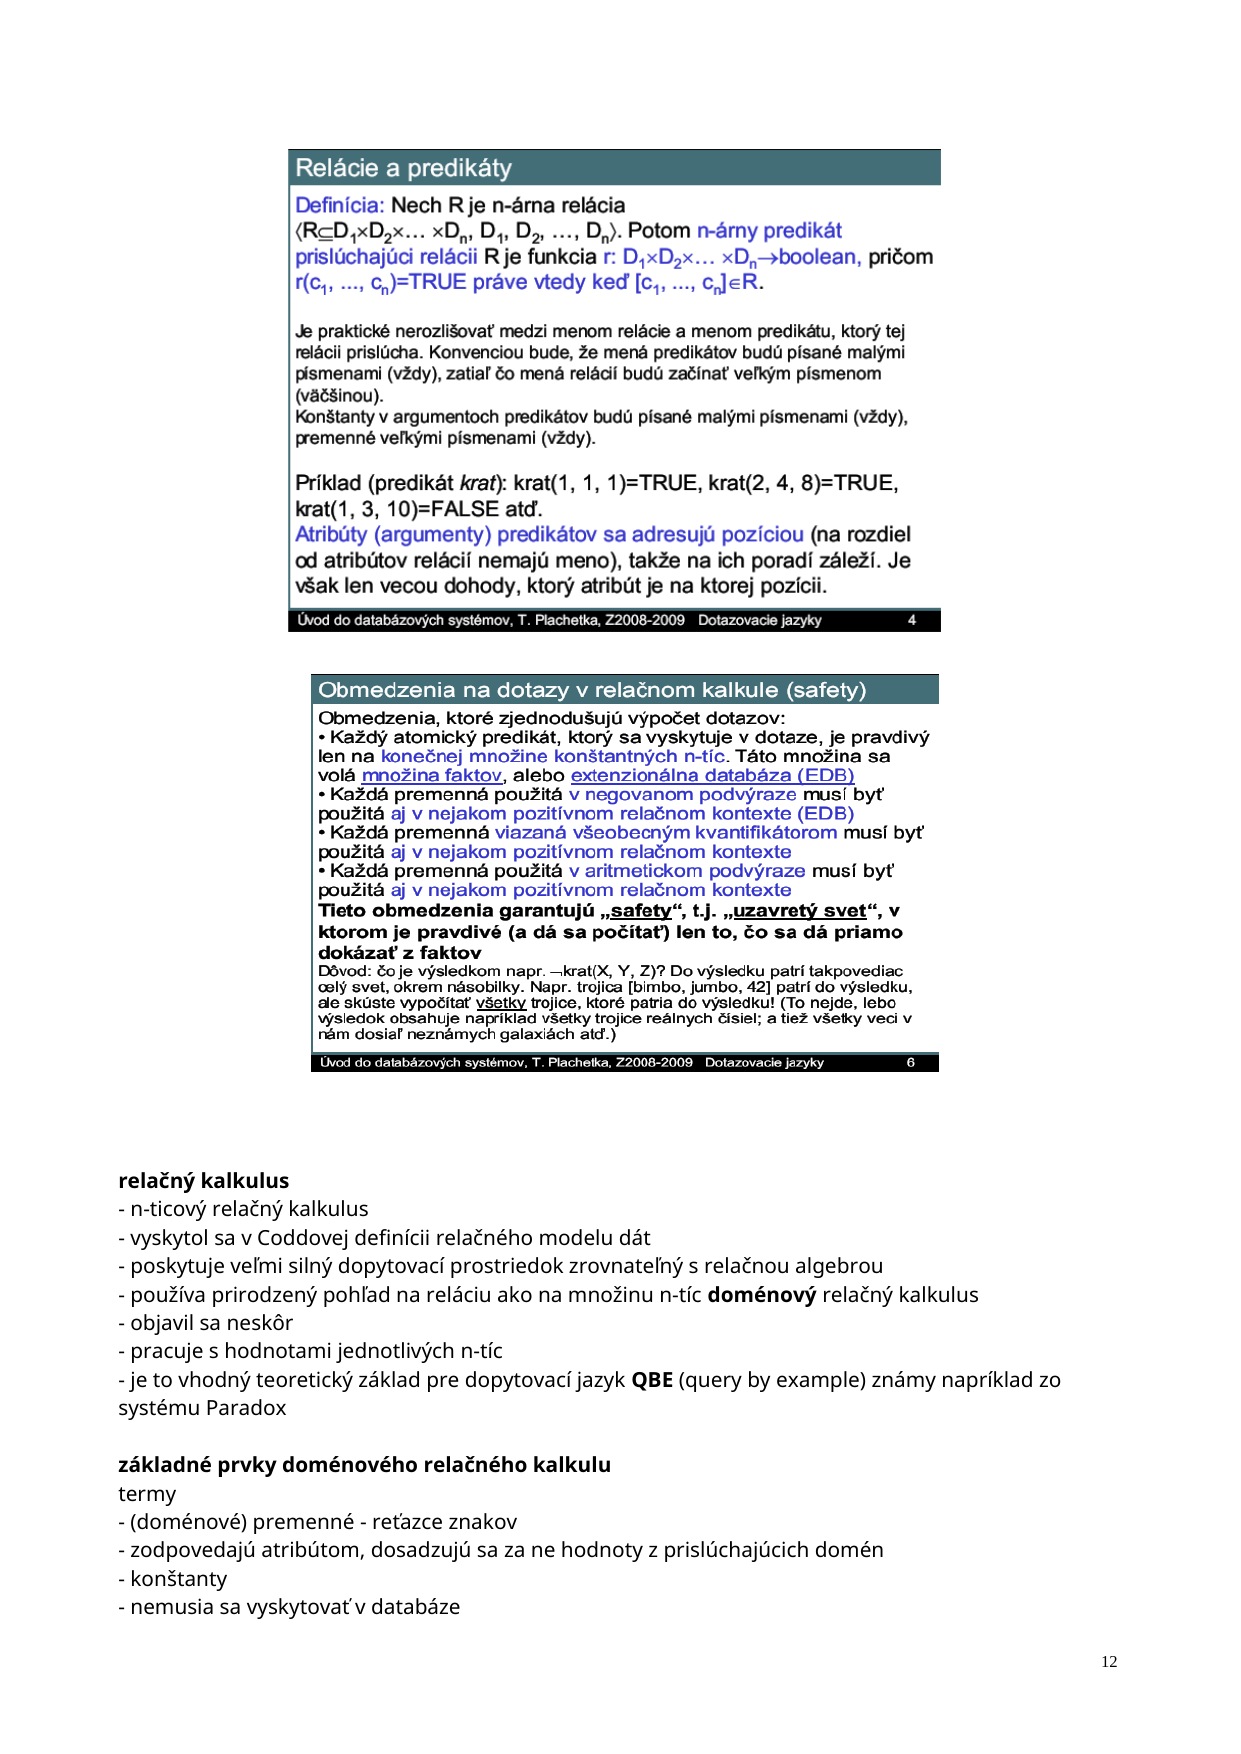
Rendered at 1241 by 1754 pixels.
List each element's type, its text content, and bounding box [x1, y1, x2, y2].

text - je to vhodný teoretický základ pre dopytovací jazyk QBE (query by example) známy napríklad zo systému Paradox [118, 1365, 1122, 1422]
text - (doménové) premenné - reťazce znakov [118, 1507, 1122, 1536]
text základné prvky doménového relačného kalkulu [118, 1450, 1122, 1479]
text - pracuje s hodnotami jednotlivých n-tíc [118, 1337, 1122, 1365]
text - vyskytol sa v Coddovej definícii relačného modelu dát [118, 1223, 1122, 1251]
text - n-ticový relačný kalkulus [118, 1194, 1122, 1223]
text relačný kalkulus [118, 1166, 1122, 1194]
text - zodpovedajú atribútom, dosadzujú sa za ne hodnoty z prislúchajúcich domén [118, 1536, 1122, 1564]
text - nemusia sa vyskytovať v databáze [118, 1592, 1122, 1621]
text - konštanty [118, 1564, 1122, 1592]
text - objavil sa neskôr [118, 1308, 1122, 1337]
picture [276, 141, 943, 642]
text - používa prirodzený pohľad na reláciu ako na množinu n-tíc doménový relačný kalkulus [118, 1280, 1122, 1308]
picture [295, 670, 945, 1081]
text termy [118, 1479, 1122, 1507]
text - poskytuje veľmi silný dopytovací prostriedok zrovnateľný s relačnou algebrou [118, 1251, 1122, 1280]
